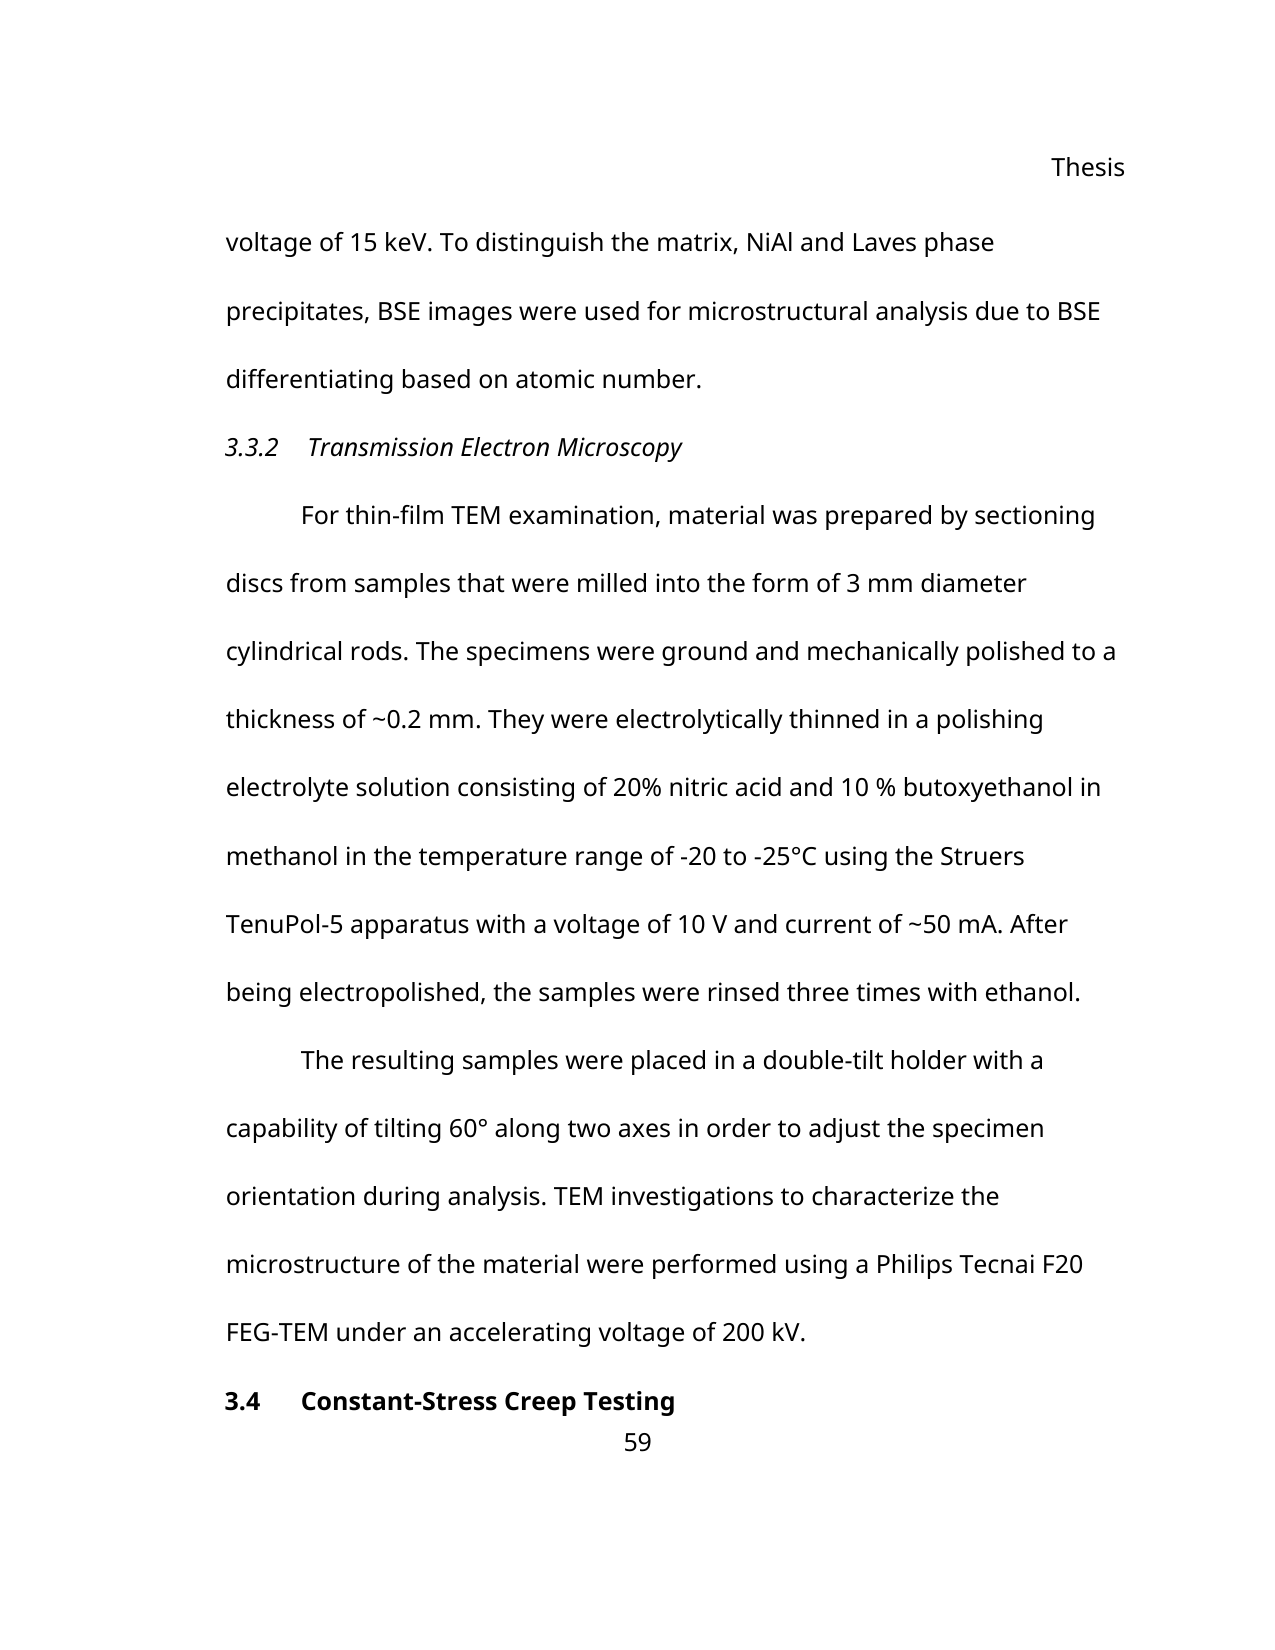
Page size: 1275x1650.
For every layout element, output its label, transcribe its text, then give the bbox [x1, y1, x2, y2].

text 3.3.2 Transmission Electron Microscopy [224, 429, 1125, 463]
text 3.4 Constant-Stress Creep Testing [224, 1383, 1125, 1417]
text For thin-film TEM examination, material was prepared by sectioning discs from samples that were milled into the form of 3 mm diameter cylindrical rods. The specimens were ground and mechanically polished to a thickness of ~0.2 mm. They were electrolytically thinned in a polishing electrolyte solution consisting of 20% nitric acid and 10 % butoxyethanol in methanol in the temperature range of -20 to -25°C using the Struers TenuPol-5 apparatus with a voltage of 10 V and current of ~50 mA. After being electropolished, the samples were rinsed three times with ethanol. [224, 497, 1125, 1008]
text The resulting samples were placed in a double-tilt holder with a capability of tilting 60° along two axes in order to adjust the specimen orientation during analysis. TEM investigations to characterize the microstructure of the material were performed using a Philips Tecnai F20 FEG-TEM under an accelerating voltage of 200 kV. [224, 1042, 1125, 1349]
text voltage of 15 keV. To distinguish the matrix, NiAl and Laves phase precipitates, BSE images were used for microstructural analysis due to BSE differentiating based on atomic number. [224, 225, 1125, 395]
